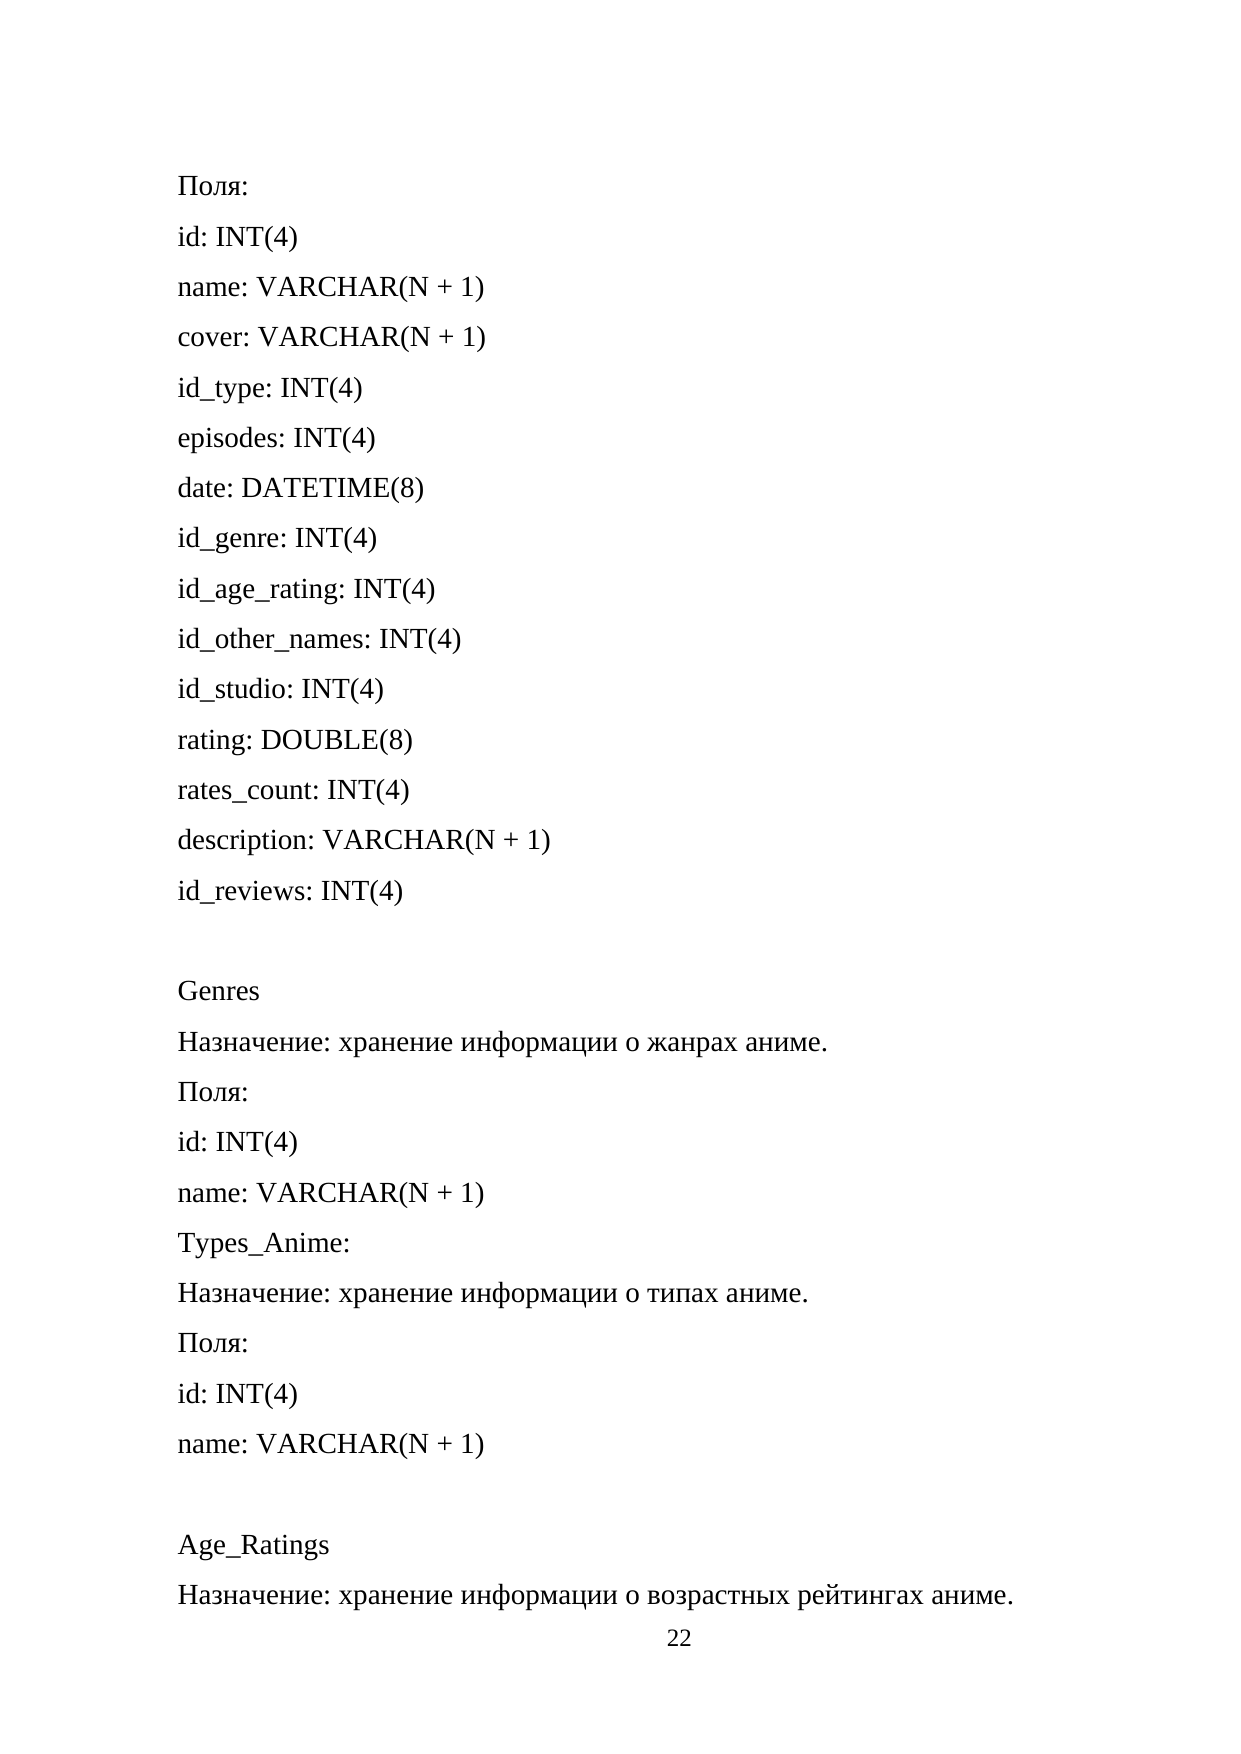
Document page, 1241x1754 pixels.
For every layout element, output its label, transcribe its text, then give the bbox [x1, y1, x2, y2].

text date: DATETIME(8) [177, 470, 1181, 504]
text name: VARCHAR(N + 1) [177, 1175, 1181, 1208]
text name: VARCHAR(N + 1) [177, 1426, 1181, 1460]
text rating: DOUBLE(8) [177, 722, 1181, 755]
text Поля: [177, 1326, 1181, 1359]
text rates_count: INT(4) [177, 772, 1181, 806]
text id_other_names: INT(4) [177, 621, 1181, 655]
text episodes: INT(4) [177, 420, 1181, 453]
text id_age_rating: INT(4) [177, 571, 1181, 604]
text Назначение: хранение информации о жанрах аниме. [177, 1024, 1181, 1057]
text id_reviews: INT(4) [177, 873, 1181, 906]
text id_genre: INT(4) [177, 521, 1181, 554]
text id: INT(4) [177, 1376, 1181, 1409]
text Types_Anime: [177, 1225, 1181, 1258]
text id: INT(4) [177, 1124, 1181, 1158]
text Поля: [177, 168, 1181, 202]
text Age_Ratings [177, 1527, 1181, 1560]
text id_type: INT(4) [177, 370, 1181, 403]
text cover: VARCHAR(N + 1) [177, 319, 1181, 353]
text id: INT(4) [177, 219, 1181, 252]
text Назначение: хранение информации о типах аниме. [177, 1275, 1181, 1309]
text id_studio: INT(4) [177, 672, 1181, 705]
text name: VARCHAR(N + 1) [177, 269, 1181, 303]
text description: VARCHAR(N + 1) [177, 822, 1181, 856]
text Genres [177, 973, 1181, 1007]
text Поля: [177, 1074, 1181, 1108]
text Назначение: хранение информации о возрастных рейтингах аниме. [177, 1577, 1181, 1611]
